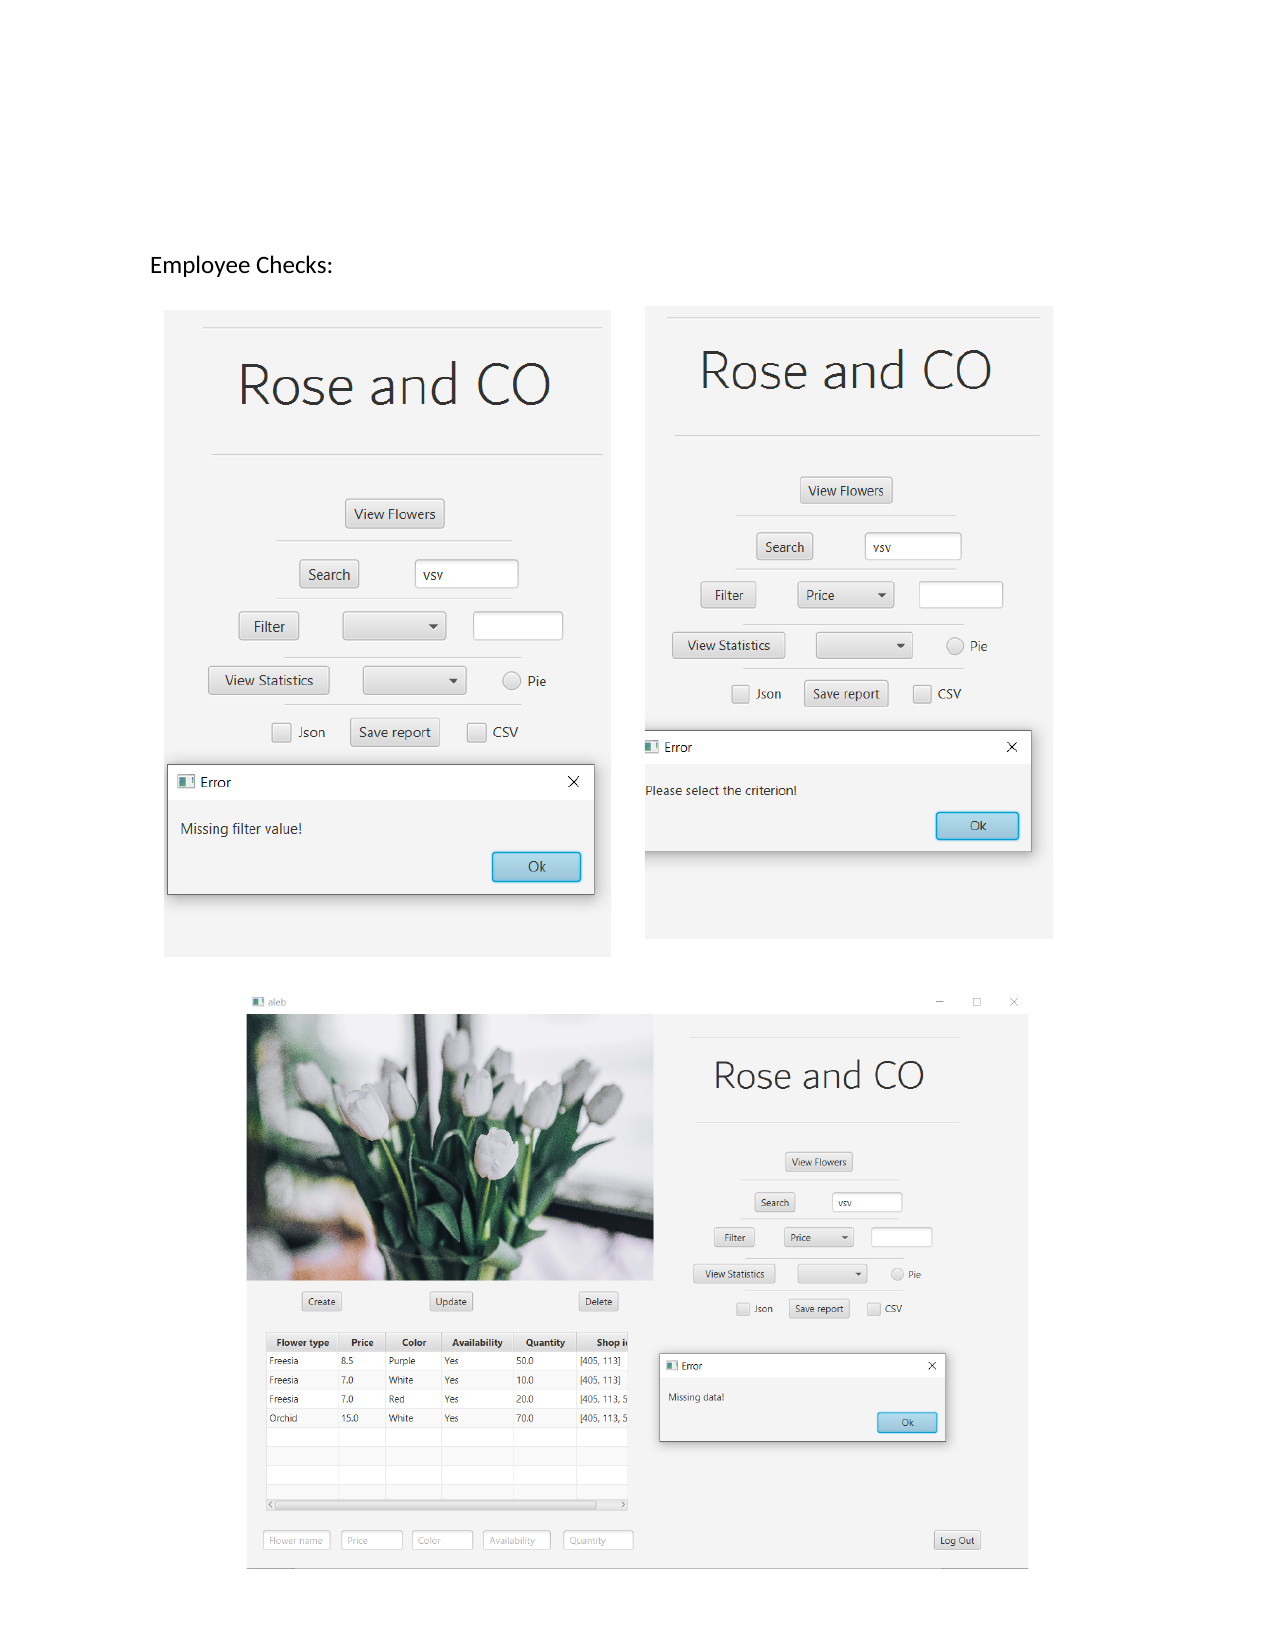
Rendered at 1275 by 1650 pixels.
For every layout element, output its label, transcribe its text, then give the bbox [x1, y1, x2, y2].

picture [644, 306, 1054, 939]
text Employee Checks: [150, 249, 1125, 280]
picture [246, 992, 1029, 1569]
picture [164, 310, 612, 957]
